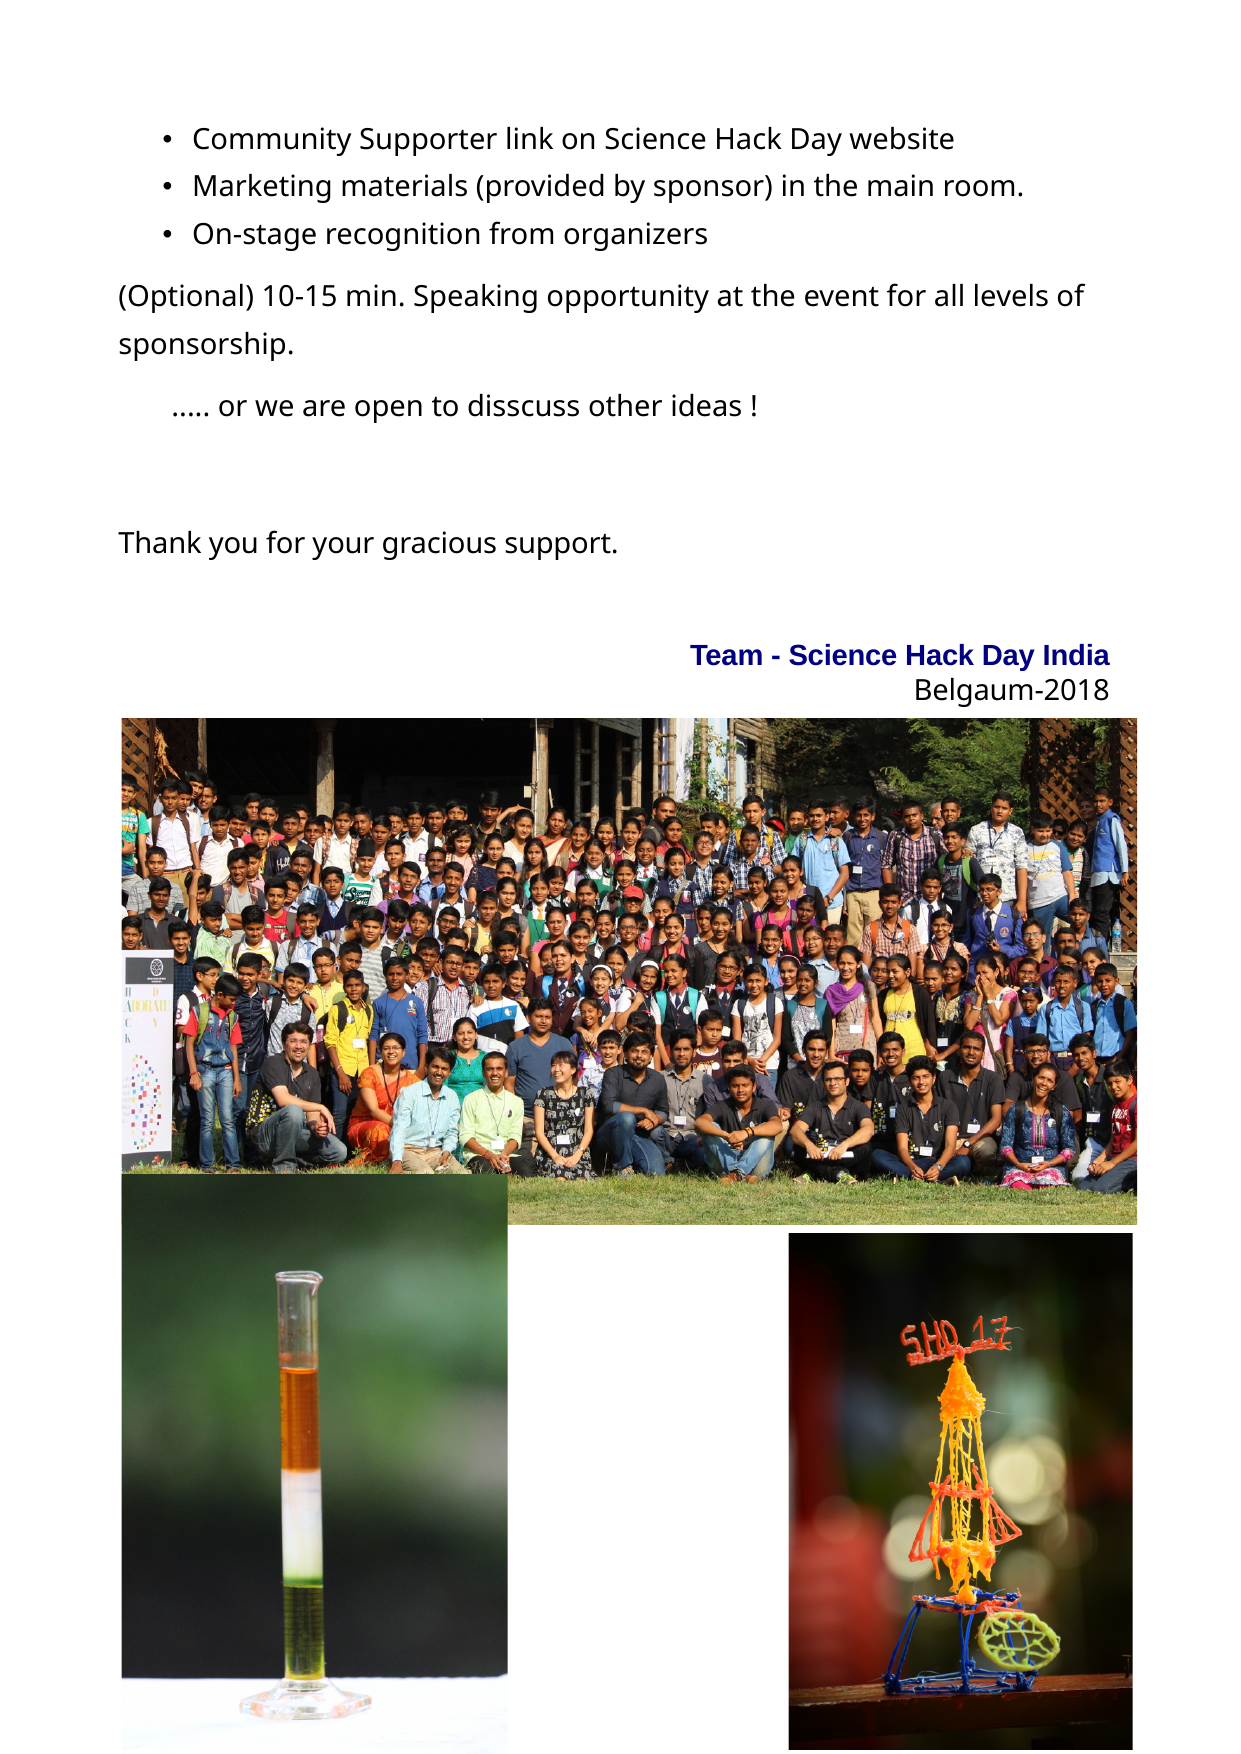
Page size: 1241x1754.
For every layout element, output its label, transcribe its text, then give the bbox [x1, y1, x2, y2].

text Thank you for your gracious support. [118, 522, 1110, 562]
picture [788, 1233, 1133, 1750]
list Marketing materials (provided by sponsor) in the main room. [162, 166, 1151, 205]
list ..... or we are open to disscuss other ideas ! [118, 385, 1169, 425]
text Team - Science Hack Day India [118, 638, 1110, 673]
text (Optional) 10-15 min. Speaking opportunity at the event for all levels of sponsorship. [118, 276, 1151, 363]
text Belgaum-2018 [118, 673, 1110, 708]
picture [121, 718, 1138, 1754]
list On-stage recognition from organizers [162, 213, 1151, 253]
list Community Supporter link on Science Hack Day website [162, 118, 1151, 158]
